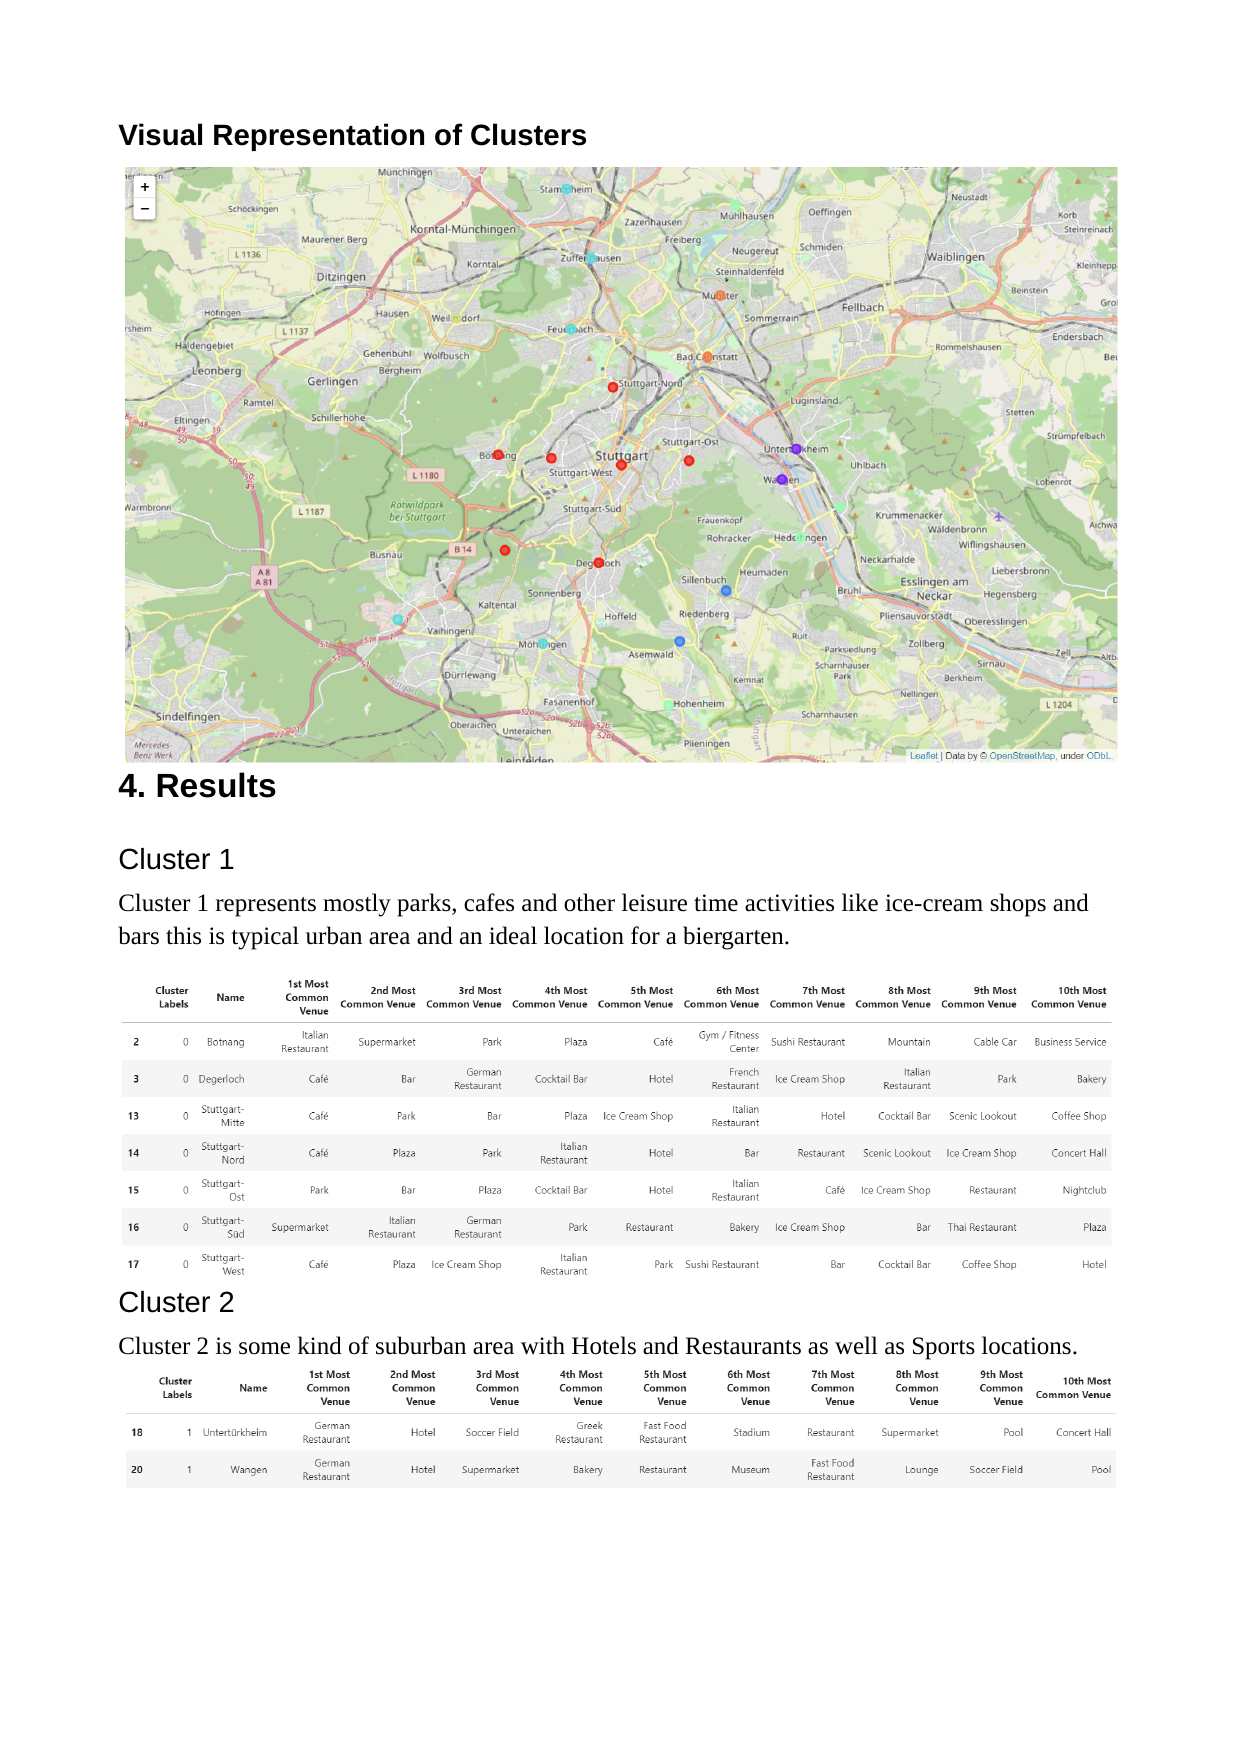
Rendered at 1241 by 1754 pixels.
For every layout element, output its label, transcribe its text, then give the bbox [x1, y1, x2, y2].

text Cluster 1 represents mostly parks, cafes and other leisure time activities like ice-cream shops and bars this is typical urban area and an ideal location for a biergarten. [118, 888, 1122, 950]
picture [121, 1363, 1126, 1491]
subtitle Cluster 1 [118, 842, 1122, 876]
subtitle 4. Results [118, 766, 1122, 804]
picture [118, 164, 1123, 766]
subtitle Visual Representation of Clusters [118, 118, 1122, 152]
subtitle Cluster 2 [118, 1285, 1122, 1318]
text Cluster 2 is some kind of suburban area with Hotels and Restaurants as well as Sports locations. [118, 1331, 1122, 1359]
picture [118, 968, 1123, 1285]
